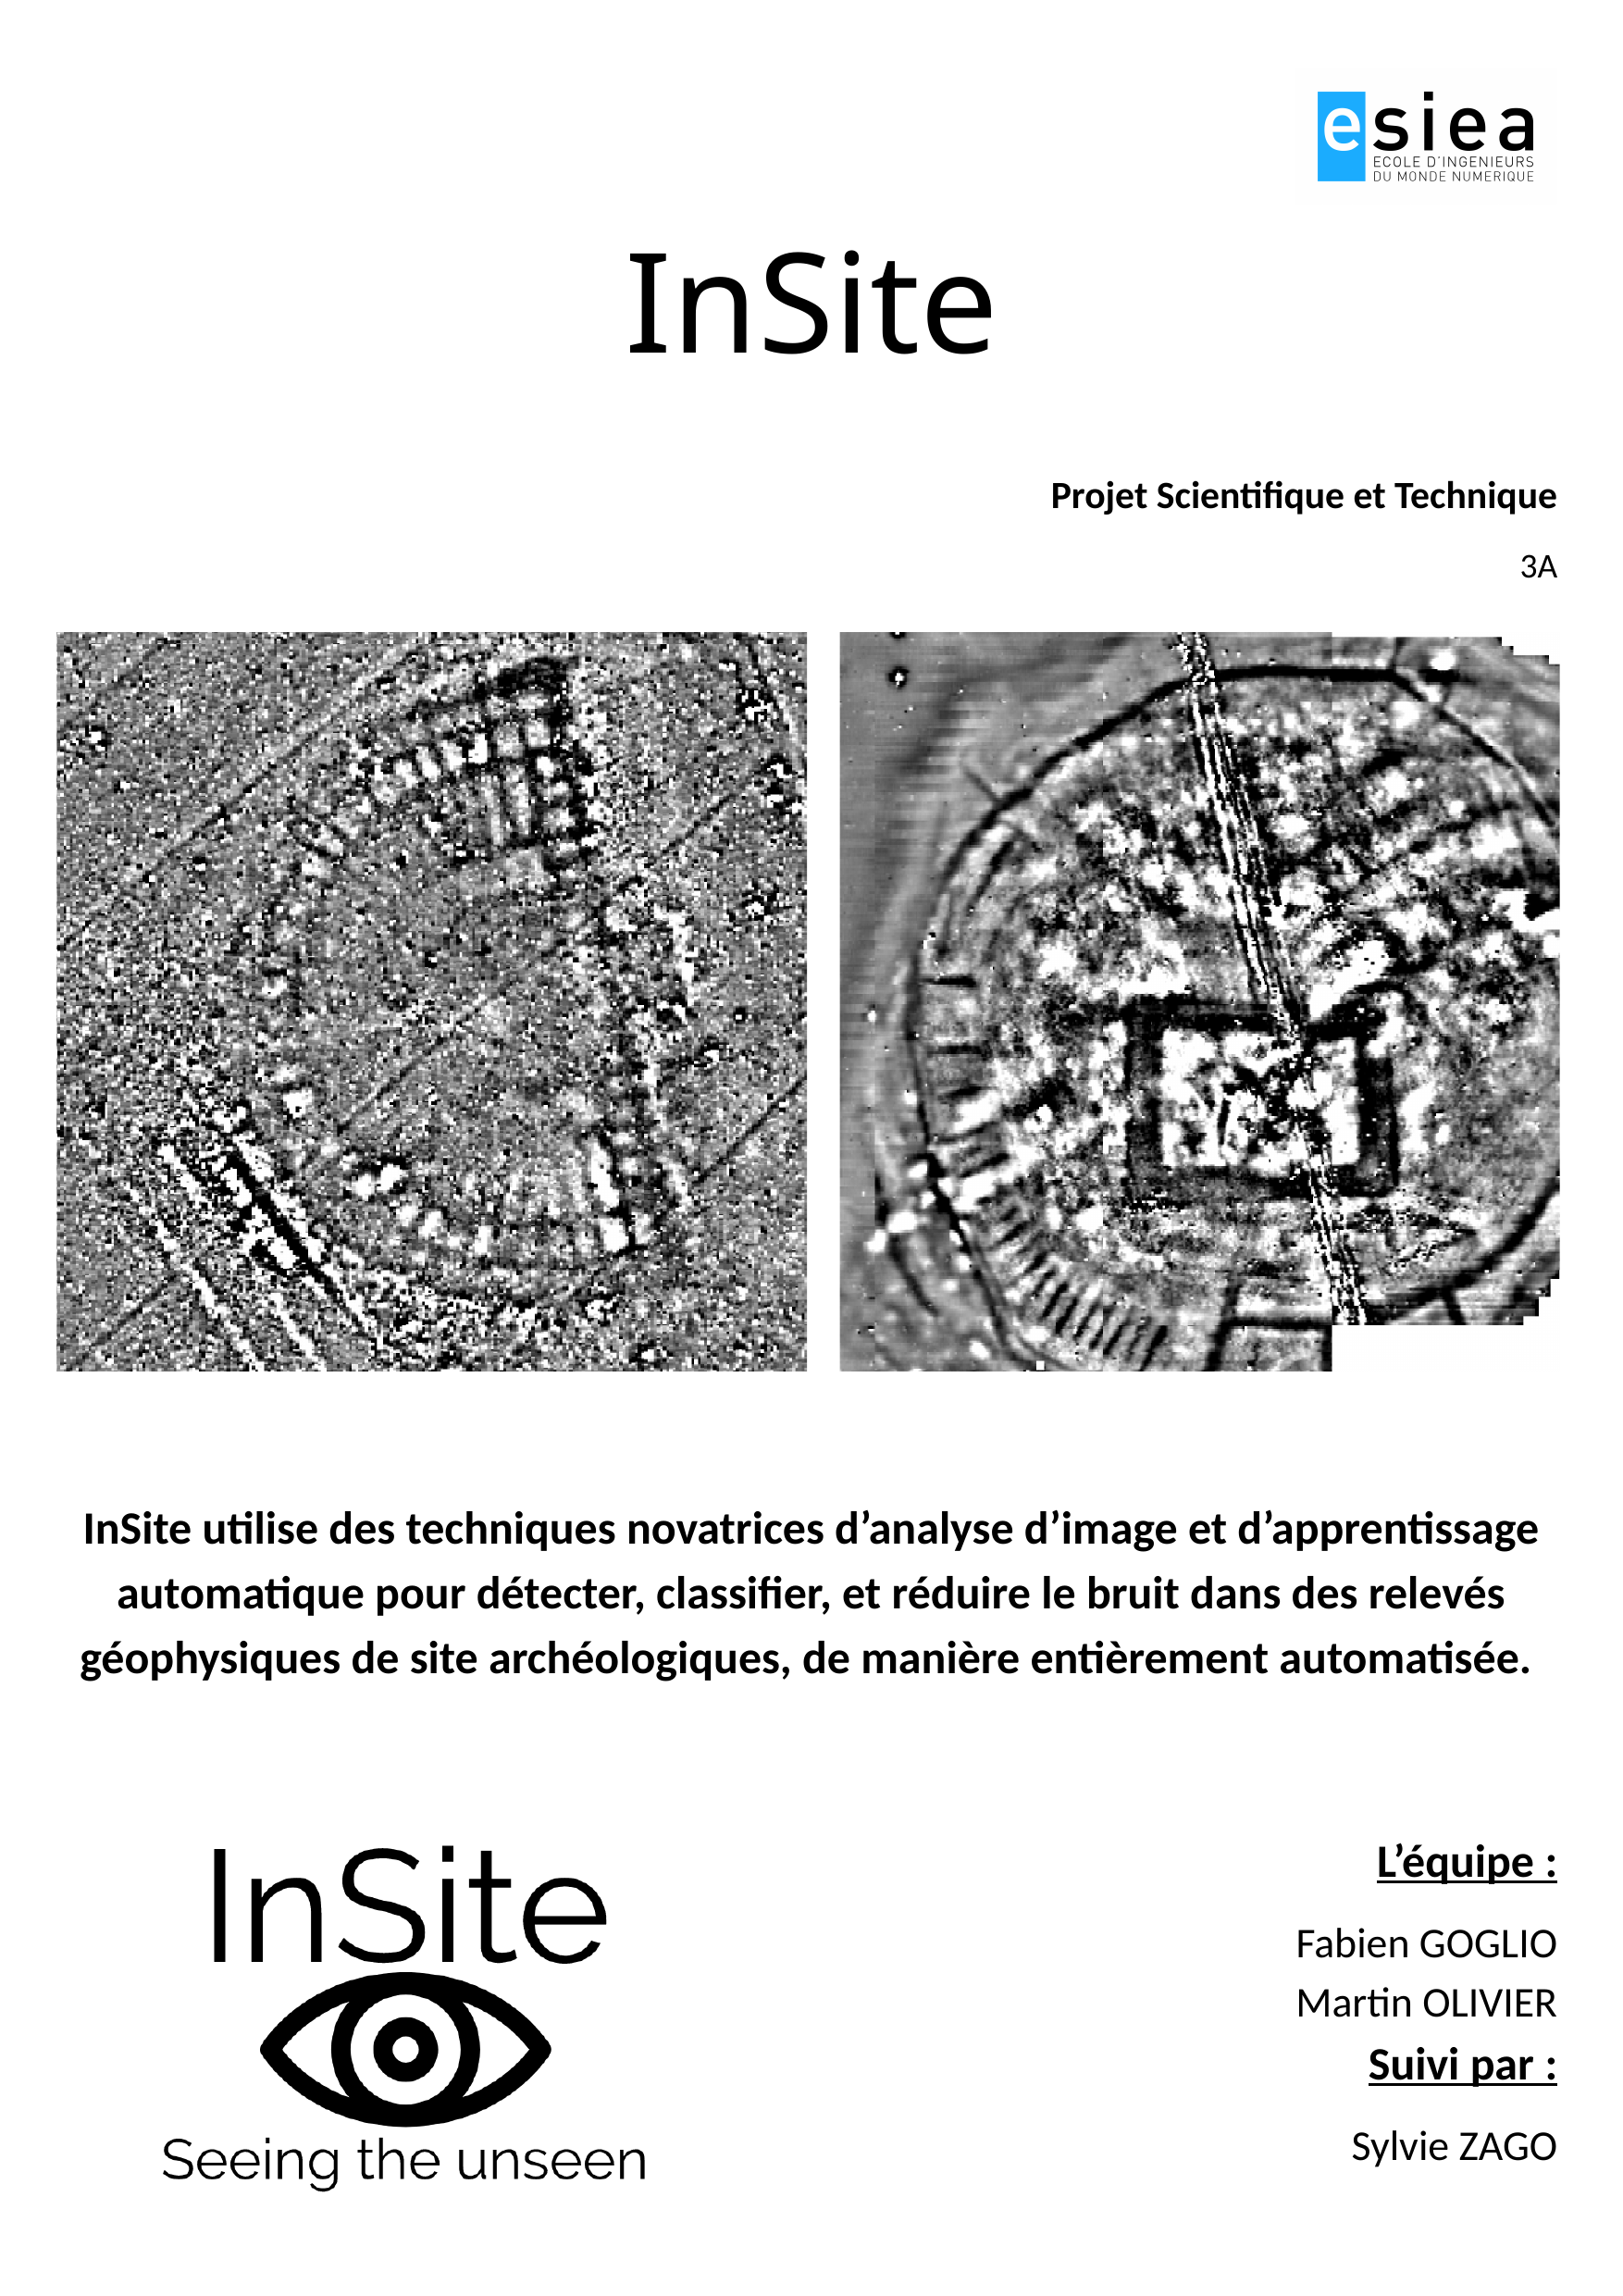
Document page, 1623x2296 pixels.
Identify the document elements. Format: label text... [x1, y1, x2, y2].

picture [56, 868, 808, 1353]
text Sylvie ZAGO [748, 2119, 1557, 2171]
picture [1294, 68, 1557, 205]
text Suivi par : [748, 2035, 1557, 2091]
text L’équipe : [748, 1832, 1557, 1889]
text 3A [66, 544, 1557, 587]
list InSite utilise des techniques novatrices d’analyse d’image et d’apprentissage automatique pour détecter, classifier, et réduire le bruit dans des relevés géophysiques de site archéologiques, de manière entièrement automatisée. [66, 1499, 1557, 1685]
text Fabien GOGLIO [816, 1917, 1557, 1968]
text Martin OLIVIER [816, 1976, 1557, 2028]
picture [154, 1837, 654, 2198]
text InSite [66, 205, 1557, 393]
picture [839, 982, 1560, 1371]
text Projet Scientifique et Technique [66, 471, 1557, 517]
